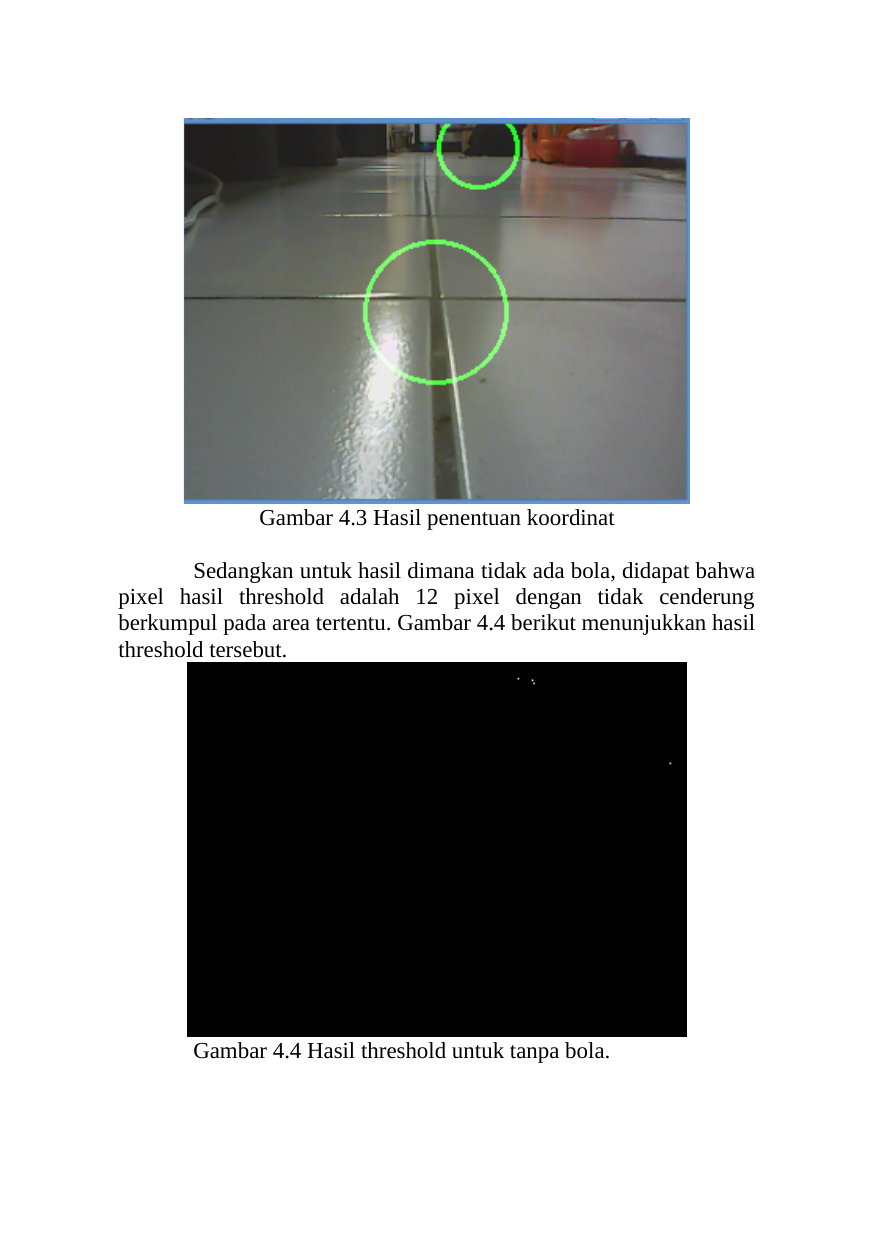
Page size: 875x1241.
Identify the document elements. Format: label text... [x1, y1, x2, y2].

picture [183, 118, 690, 504]
text Sedangkan untuk hasil dimana tidak ada bola, didapat bahwa pixel hasil threshold adalah 12 pixel dengan tidak cenderung berkumpul pada area tertentu. Gambar 4.4 berikut menunjukkan hasil threshold tersebut. [118, 557, 756, 662]
text Gambar 4.3 Hasil penentuan koordinat [118, 118, 756, 530]
picture [187, 662, 687, 1037]
text Gambar 4.4 Hasil threshold untuk tanpa bola. [118, 662, 756, 1063]
